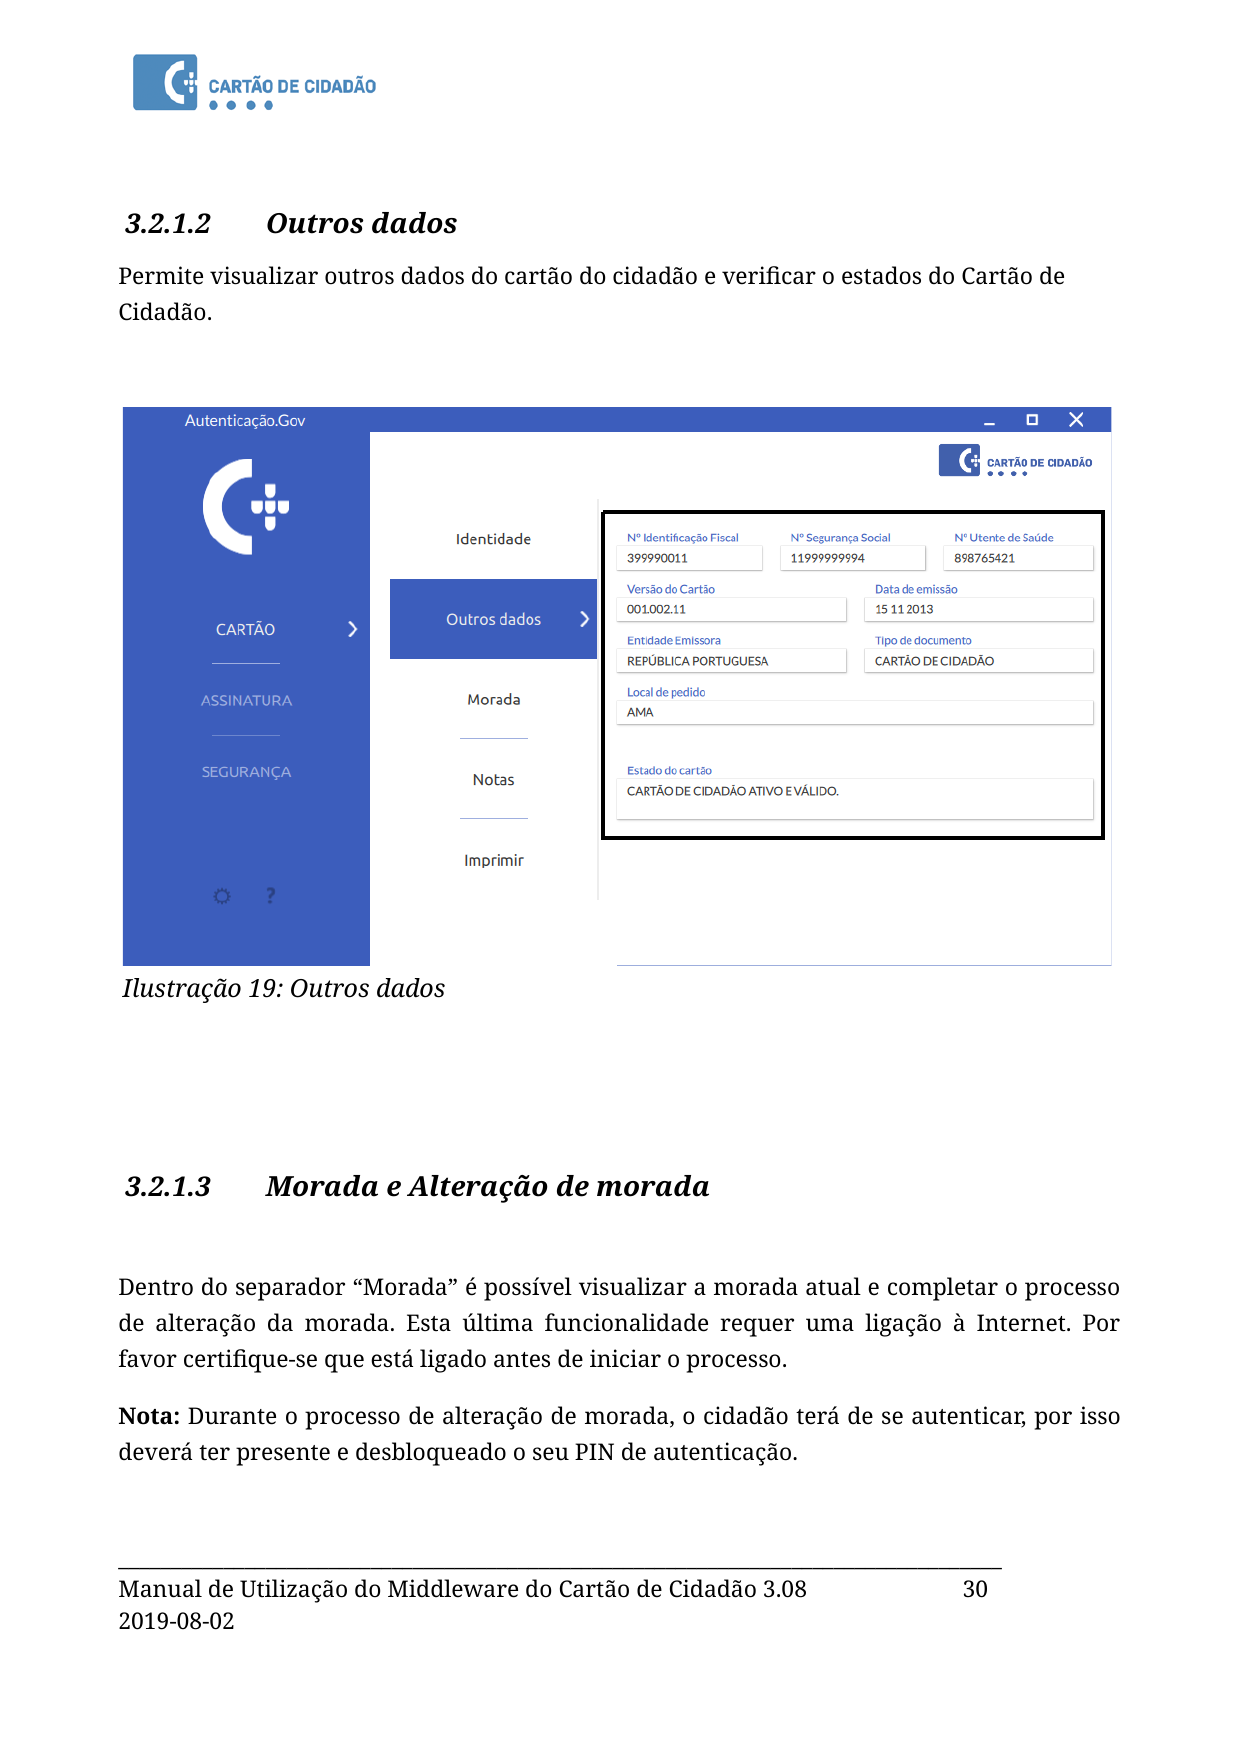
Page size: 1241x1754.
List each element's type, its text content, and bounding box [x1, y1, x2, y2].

subtitle Outros dados [118, 204, 1122, 242]
picture [130, 47, 423, 118]
subtitle Morada e Alteração de morada [118, 1167, 1122, 1204]
text Dentro do separador “Morada” é possível visualizar a morada atual e completar o processo de alteração da morada. Esta última funcionalidade requer uma ligação à Internet. Por favor certifique-se que está ligado antes de iniciar o processo. [118, 1271, 1122, 1374]
picture [122, 407, 1112, 966]
text Nota: Durante o processo de alteração de morada, o cidadão terá de se autenticar, por isso deverá ter presente e desbloqueado o seu PIN de autenticação. [118, 1400, 1122, 1467]
text Permite visualizar outros dados do cartão do cidadão e verificar o estados do Cartão de Cidadão. [118, 260, 1122, 327]
text Ilustração 19: Outros dados [122, 966, 1112, 1005]
